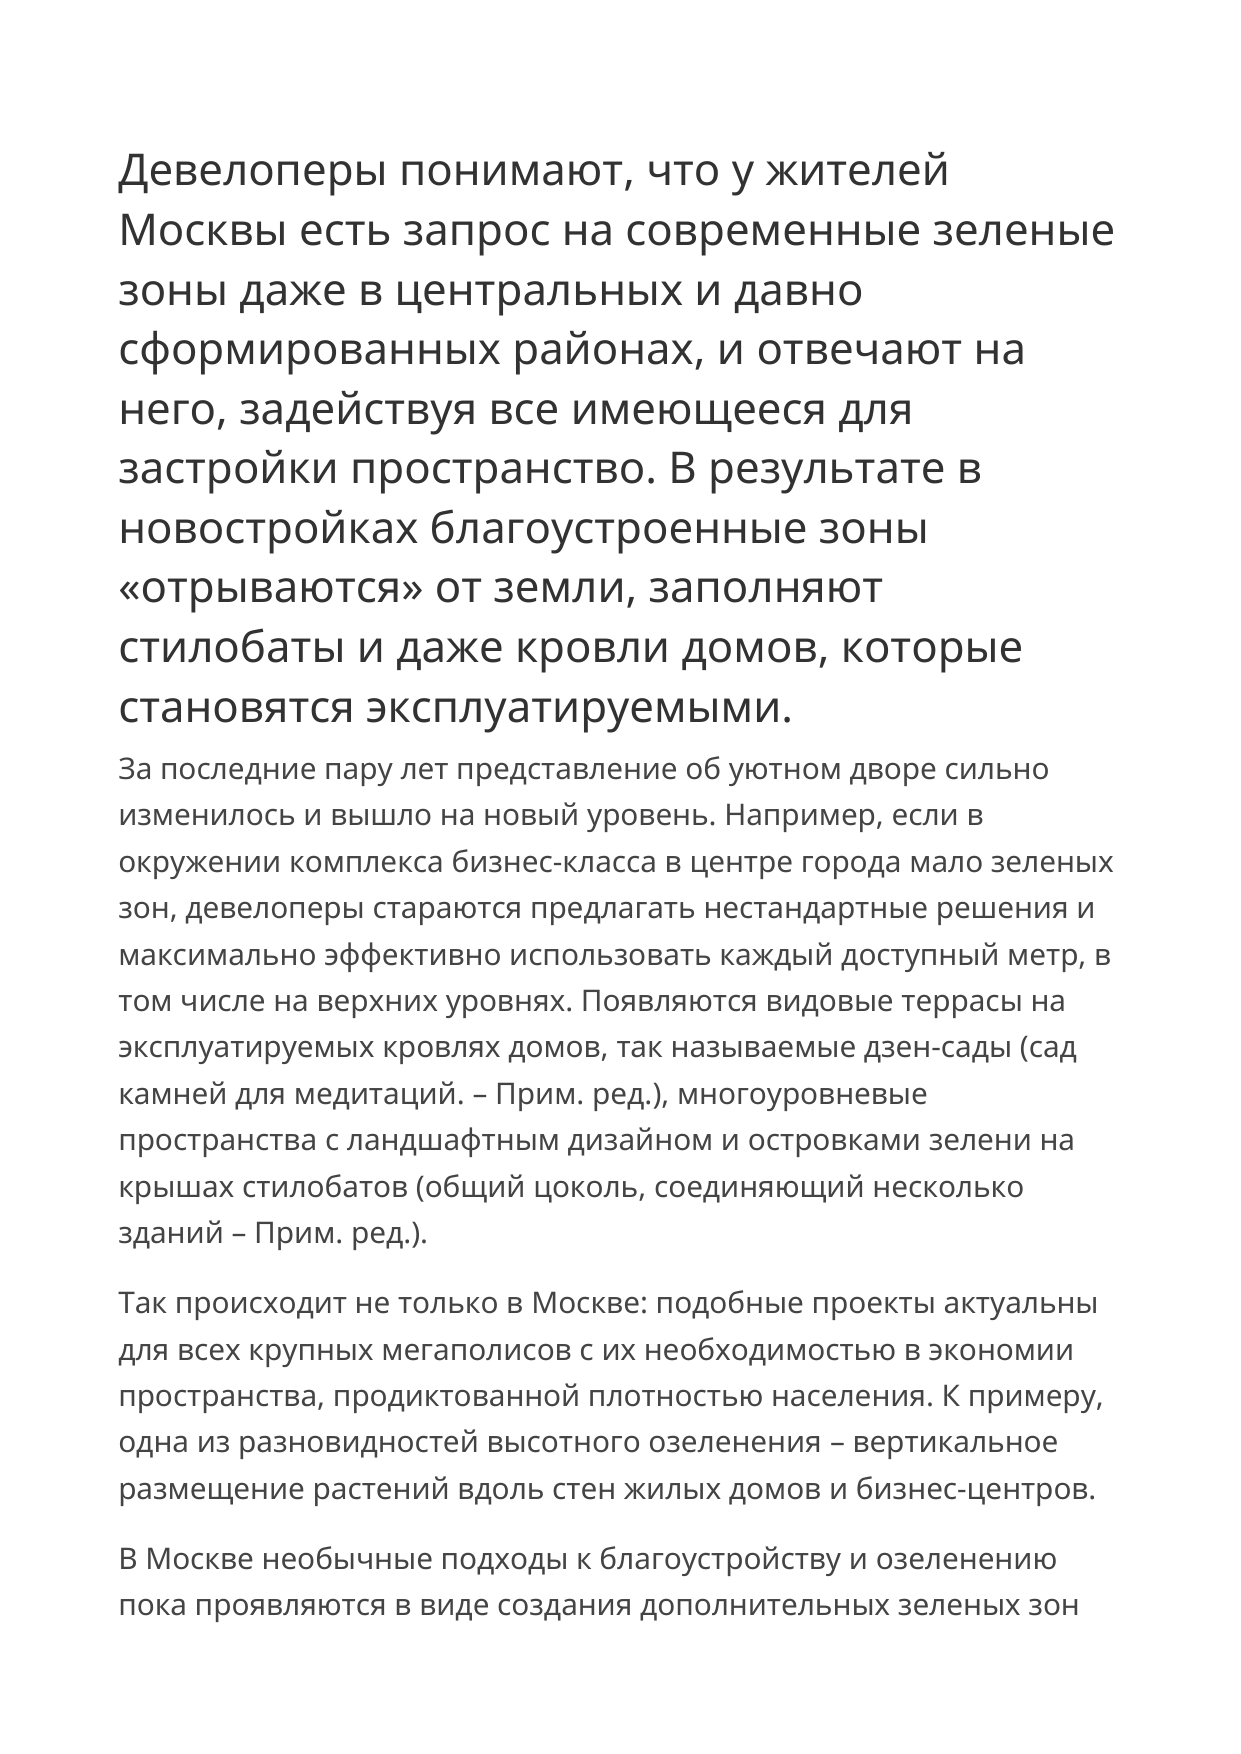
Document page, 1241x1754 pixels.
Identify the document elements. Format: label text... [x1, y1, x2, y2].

subtitle Девелоперы понимают, что у жителей Москвы есть запрос на современные зеленые зоны даже в центральных и давно сформированных районах, и отвечают на него, задействуя все имеющееся для застройки пространство. В результате в новостройках благоустроенные зоны «отрываются» от земли, заполняют стилобаты и даже кровли домов, которые становятся эксплуатируемыми. [118, 139, 1122, 735]
text За последние пару лет представление об уютном дворе сильно изменилось и вышло на новый уровень. Например, если в окружении комплекса бизнес-класса в центре города мало зеленых зон, девелоперы стараются предлагать нестандартные решения и максимально эффективно использовать каждый доступный метр, в том числе на верхних уровнях. Появляются видовые террасы на эксплуатируемых кровлях домов, так называемые дзен-сады (сад камней для медитаций. – Прим. ред.), многоуровневые пространства с ландшафтным дизайном и островками зелени на крышах стилобатов (общий цоколь, соединяющий несколько зданий – Прим. ред.). [118, 747, 1122, 1252]
text Так происходит не только в Москве: подобные проекты актуальны для всех крупных мегаполисов с их необходимостью в экономии пространства, продиктованной плотностью населения. К примеру, одна из разновидностей высотного озеленения – вертикальное размещение растений вдоль стен жилых домов и бизнес-центров. [118, 1282, 1122, 1508]
text В Москве необычные подходы к благоустройству и озеленению пока проявляются в виде создания дополнительных зеленых зон [118, 1537, 1122, 1624]
